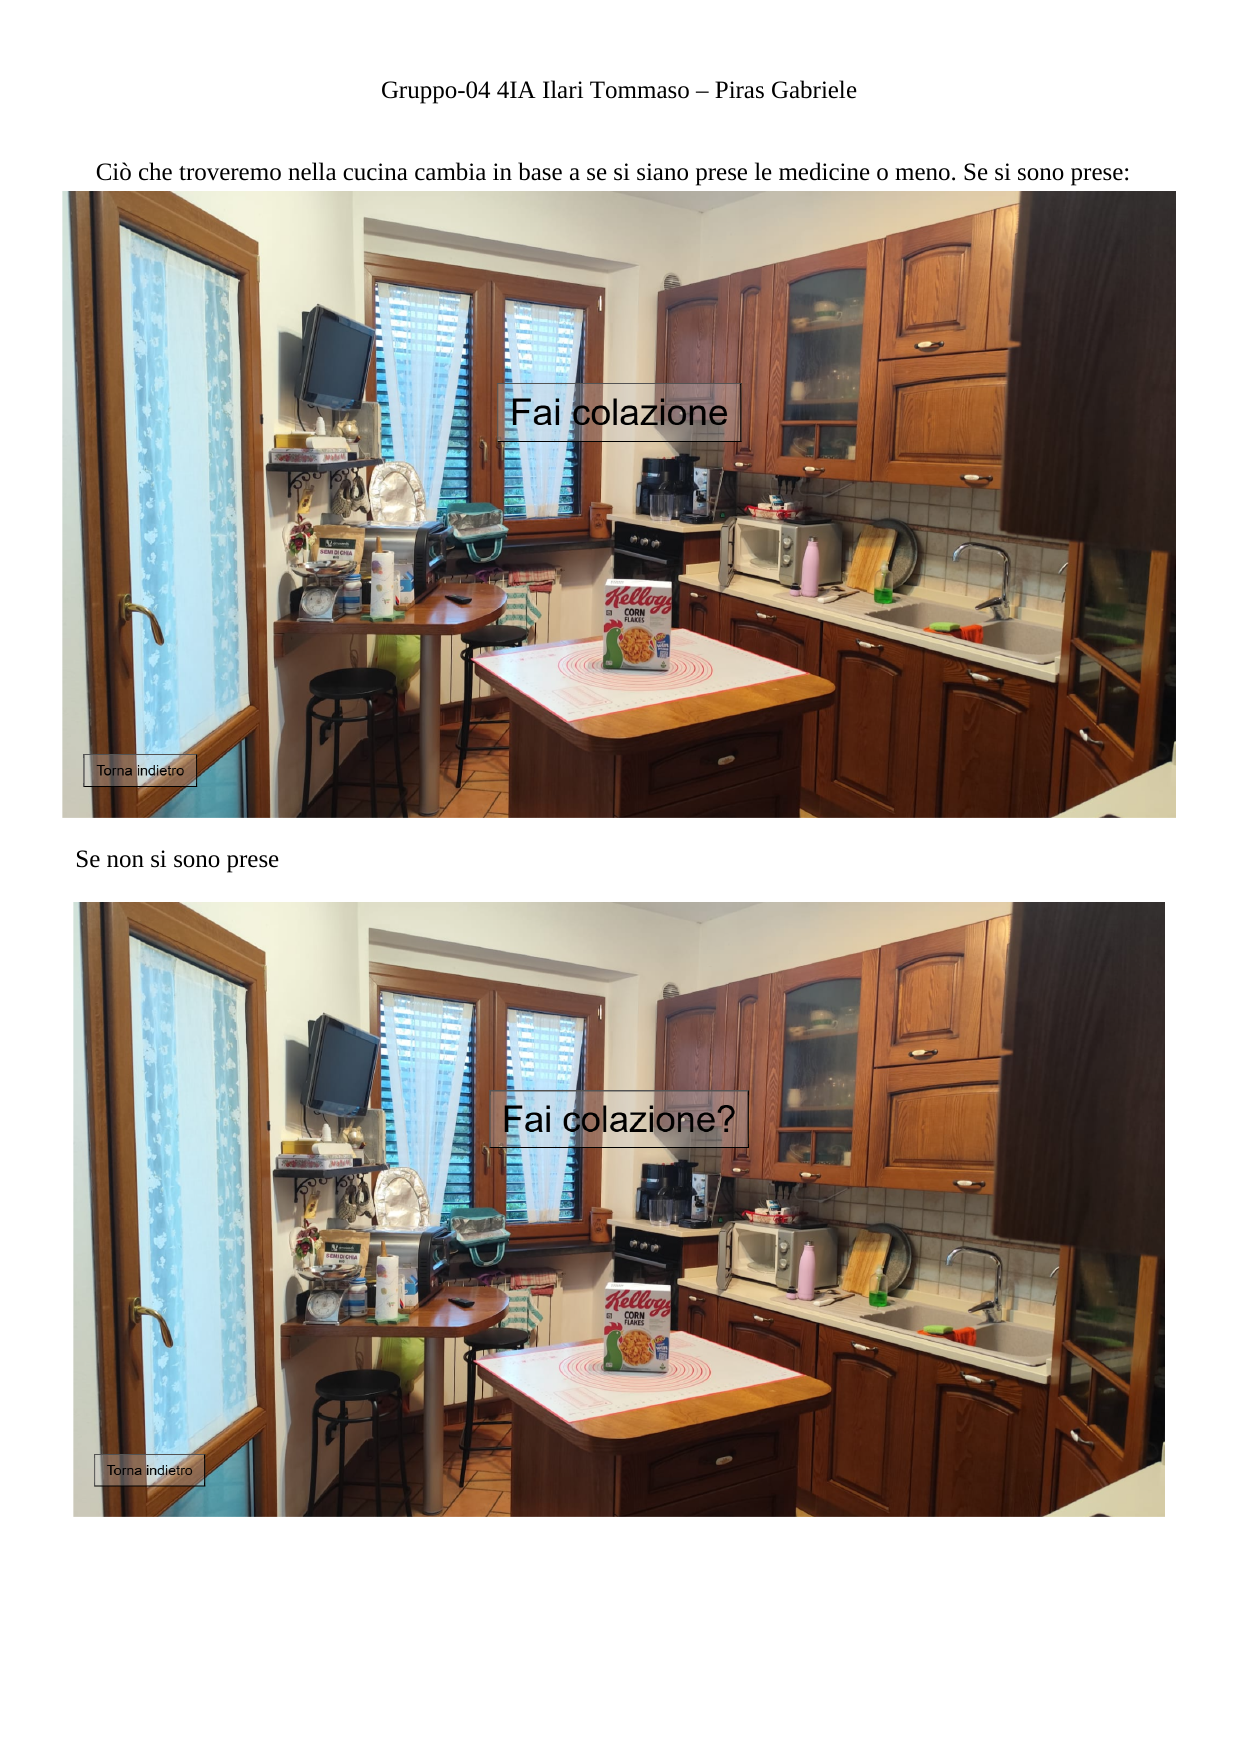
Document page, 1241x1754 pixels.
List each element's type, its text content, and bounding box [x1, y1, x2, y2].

text Se non si sono prese [75, 845, 1161, 873]
text Ciò che troveremo nella cucina cambia in base a se si siano prese le medicine o meno. Se si sono prese: [96, 159, 1161, 186]
picture [73, 902, 1165, 1517]
picture [62, 191, 1176, 818]
